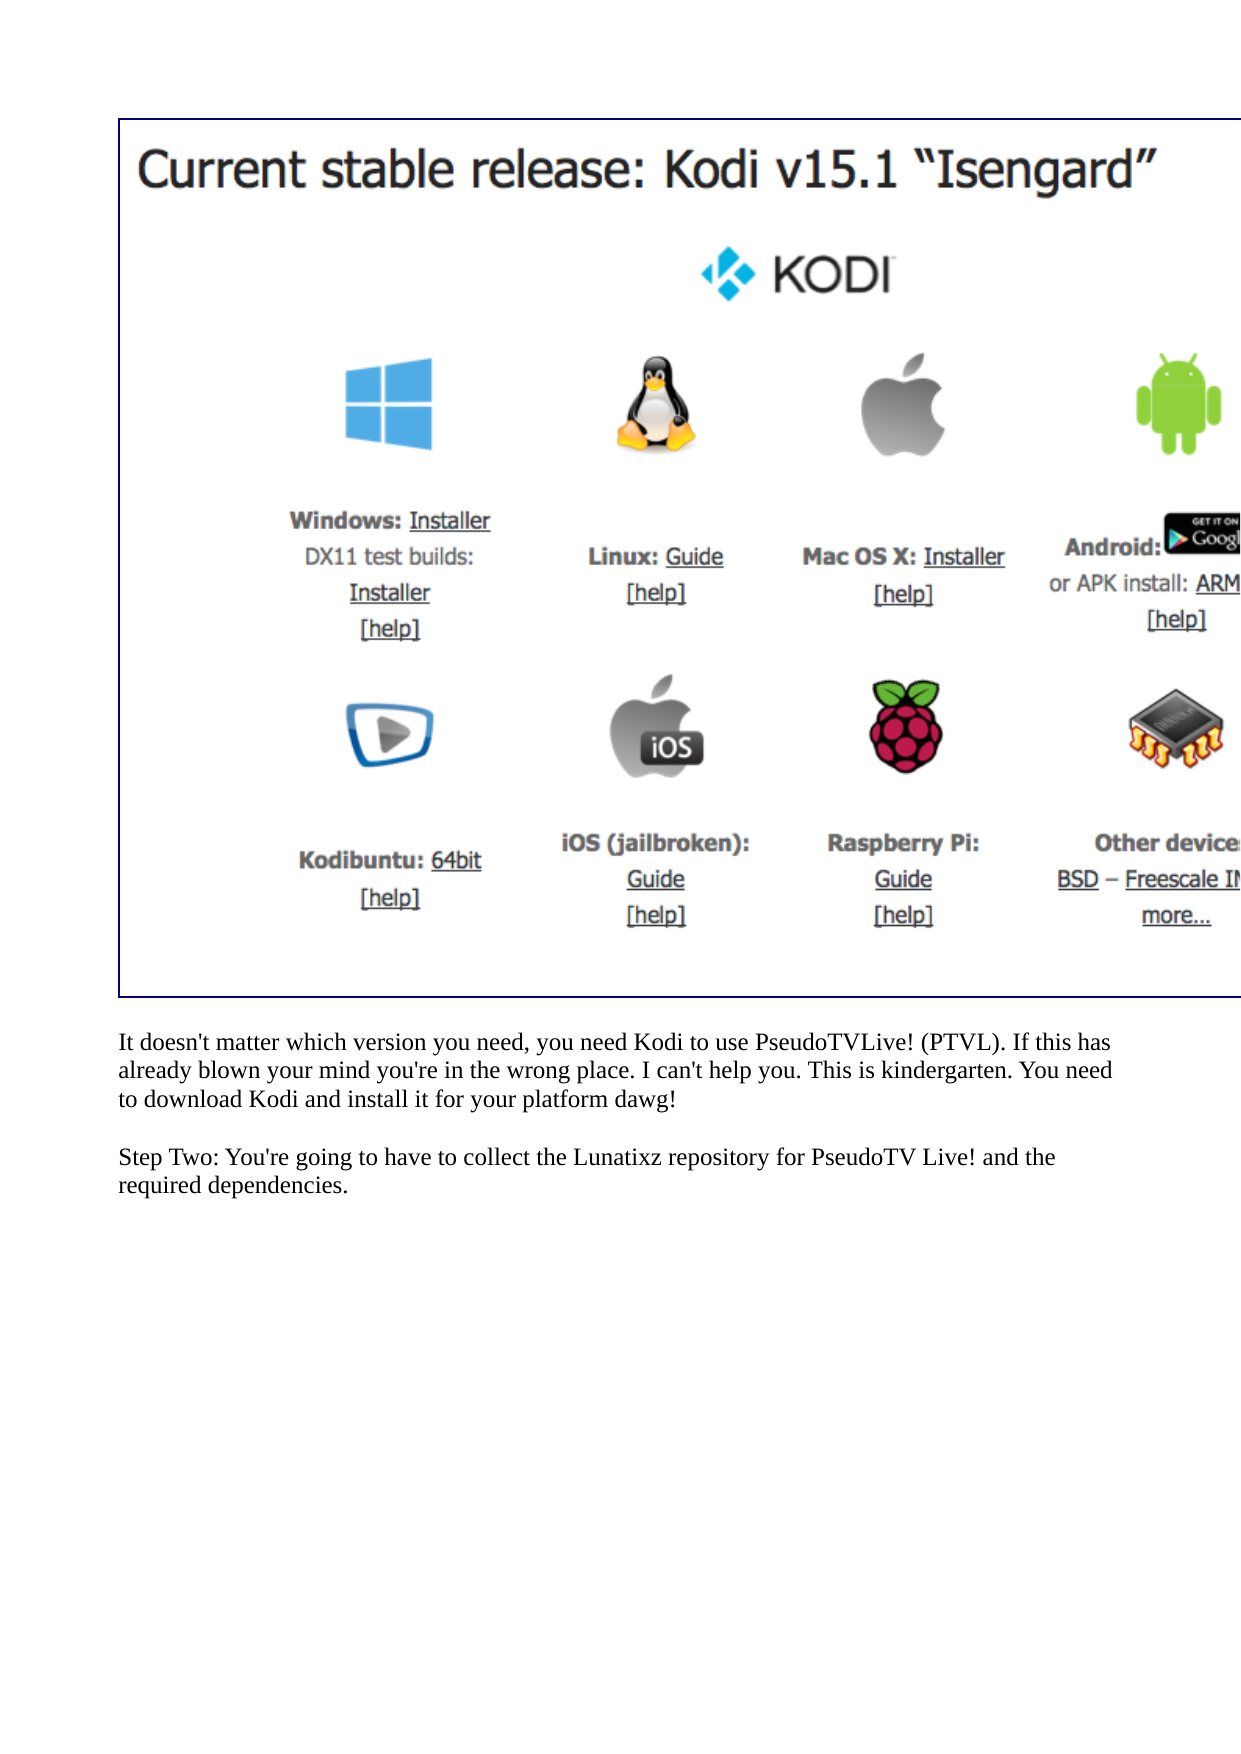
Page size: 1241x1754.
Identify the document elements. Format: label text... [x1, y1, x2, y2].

text It doesn't matter which version you need, you need Kodi to use PseudoTVLive! (PTVL). If this has already blown your mind you're in the wrong place. I can't help you. This is kindergarten. You need to download Kodi and install it for your platform dawg! Step Two: You're going to have to collect the Lunatixz repository for PseudoTV Live! and the required dependencies. [118, 998, 1122, 1199]
picture [120, 120, 1241, 996]
